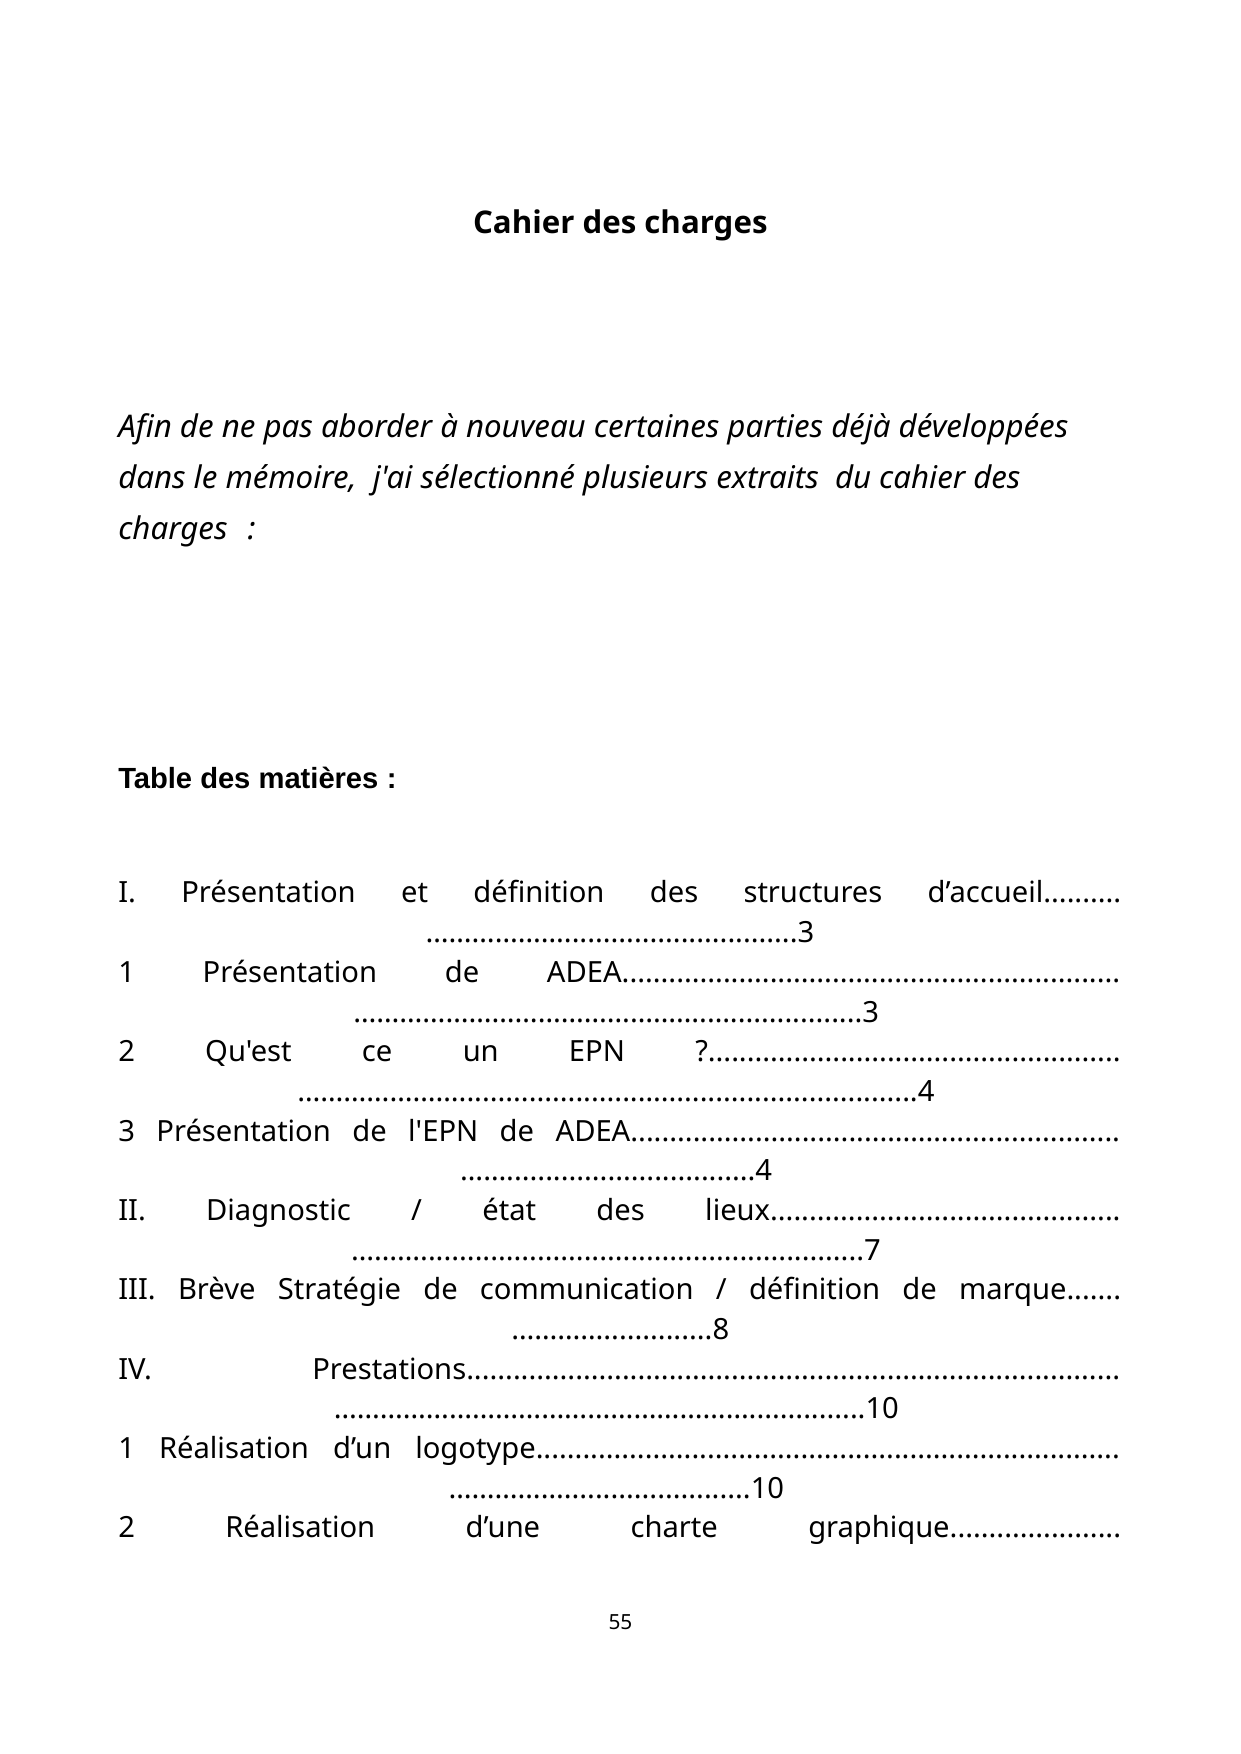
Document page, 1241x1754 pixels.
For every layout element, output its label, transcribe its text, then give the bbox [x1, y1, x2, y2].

text II. Diagnostic / état des lieux.............................................……….........................................................7 [118, 1189, 1122, 1269]
text I. Présentation et définition des structures d’accueil..........………………..............................3 [118, 872, 1122, 951]
text 3 Présentation de l'EPN de ADEA................................………......................……................................4 [118, 1110, 1122, 1189]
text IV. Prestations.........................................................…........................………………………………………………...............10 [118, 1348, 1122, 1427]
text 2 Qu'est ce un EPN ?.....................................................………………….......................….................................4 [118, 1031, 1122, 1110]
text Cahier des charges [118, 200, 1122, 242]
text Afin de ne pas aborder à nouveau certaines parties déjà développées dans le mémoire, j'ai sélectionné plusieurs extraits du cahier des charges : [118, 404, 1122, 549]
text Table des matières : [118, 761, 1122, 795]
text 1 Présentation de ADEA................................................................……………………………………….….................3 [118, 951, 1122, 1031]
text III. Brève Stratégie de communication / définition de marque.......…………..............8 [118, 1269, 1122, 1348]
text 2 Réalisation d’une charte graphique...................... [118, 1507, 1122, 1546]
text 1 Réalisation d’un logotype...........................................................................……………........................10 [118, 1427, 1122, 1507]
